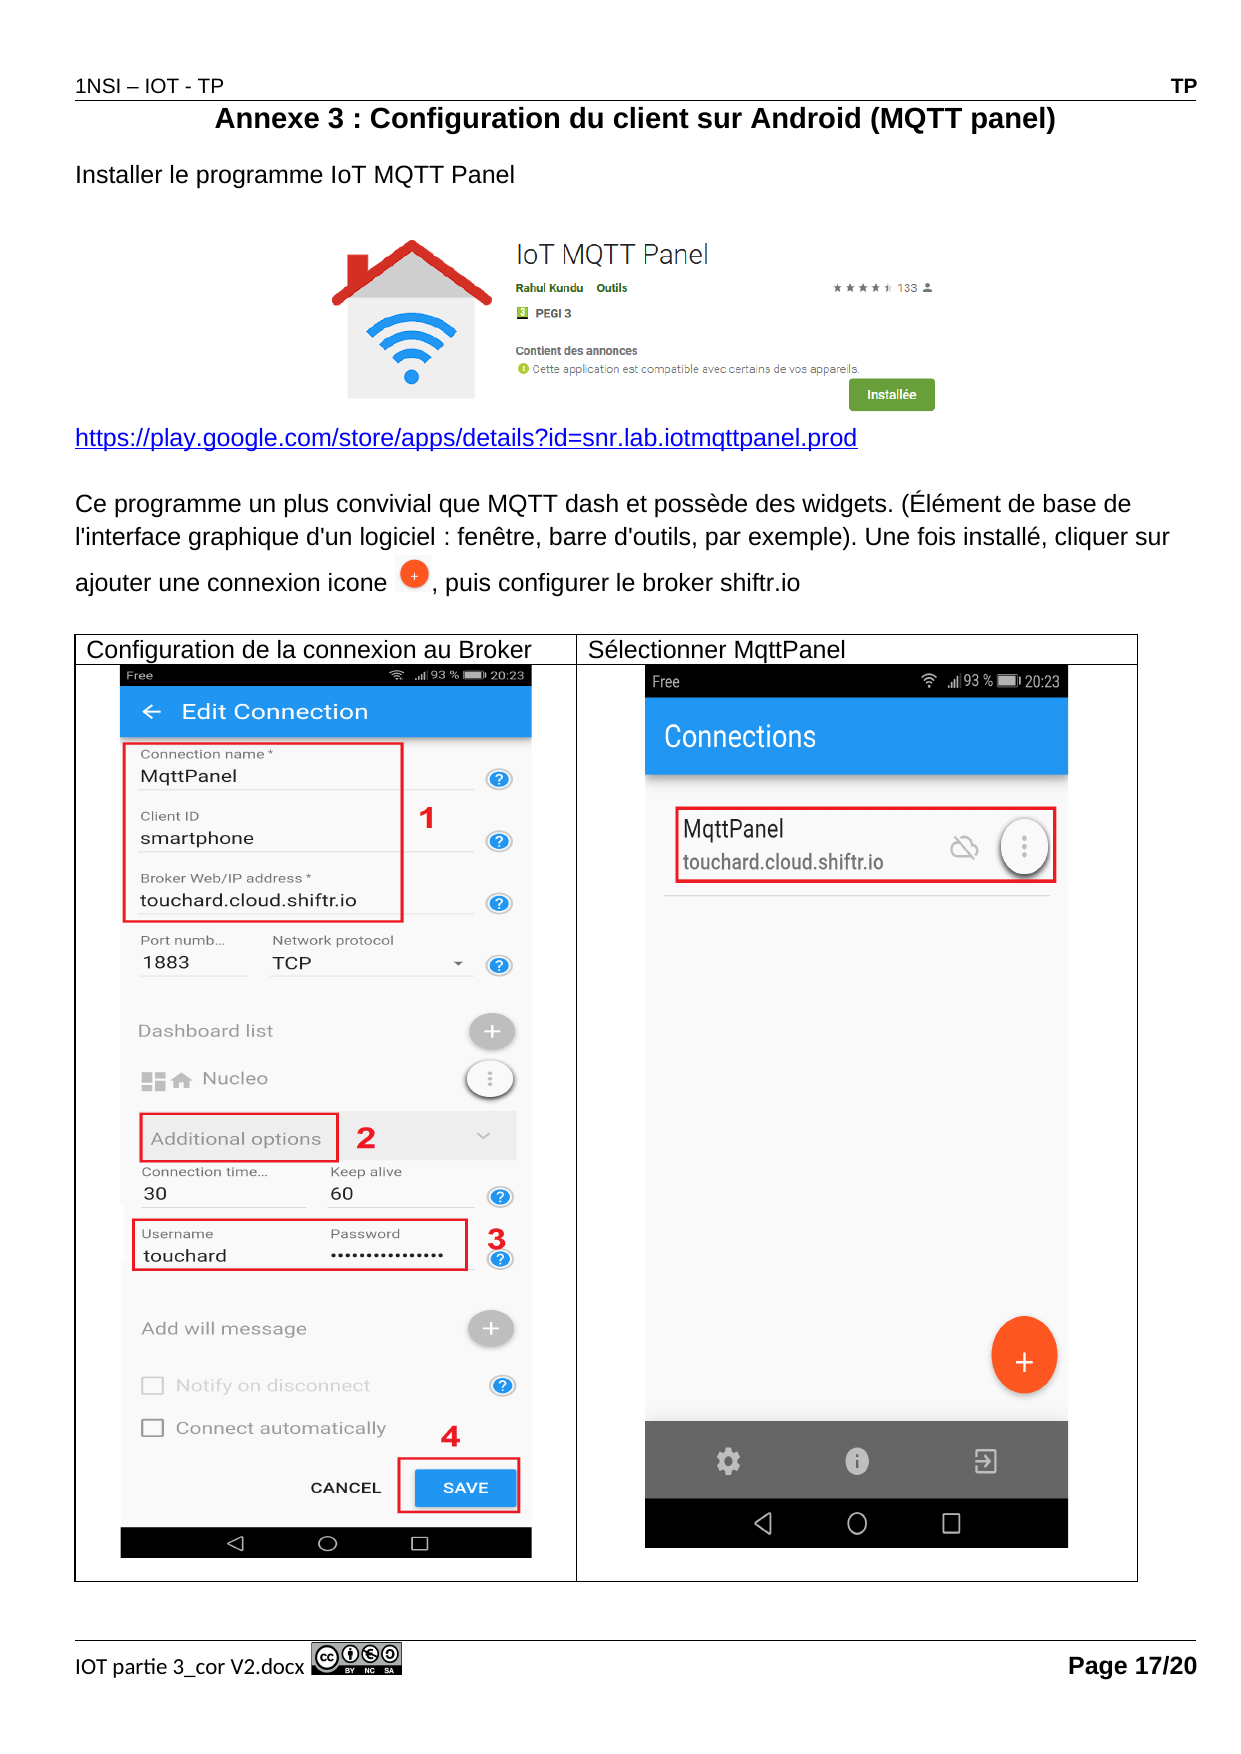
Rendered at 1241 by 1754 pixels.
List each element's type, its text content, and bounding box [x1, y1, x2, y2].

table_header Sélectionner MqttPanel [577, 635, 1137, 664]
picture [323, 226, 948, 419]
text Ce programme un plus convivial que MQTT dash et possède des widgets. (Élément de base de l'interface graphique d'un logiciel : fenêtre, barre d'outils, par exemple). Une fois installé, cliquer sur ajouter une connexion icone , puis configurer le broker shiftr.io [75, 489, 1196, 597]
picture [311, 1642, 402, 1675]
table_cell [577, 665, 1137, 1581]
text Installer le programme IoT MQTT Panel [75, 160, 1196, 189]
table_header Configuration de la connexion au Broker [76, 635, 576, 664]
picture [394, 555, 432, 592]
text Annexe 3 : Configuration du client sur Android (MQTT panel) [75, 101, 1196, 134]
table_cell [76, 665, 576, 1581]
text https://play.google.com/store/apps/details?id=snr.lab.iotmqttpanel.prod [75, 423, 1196, 452]
